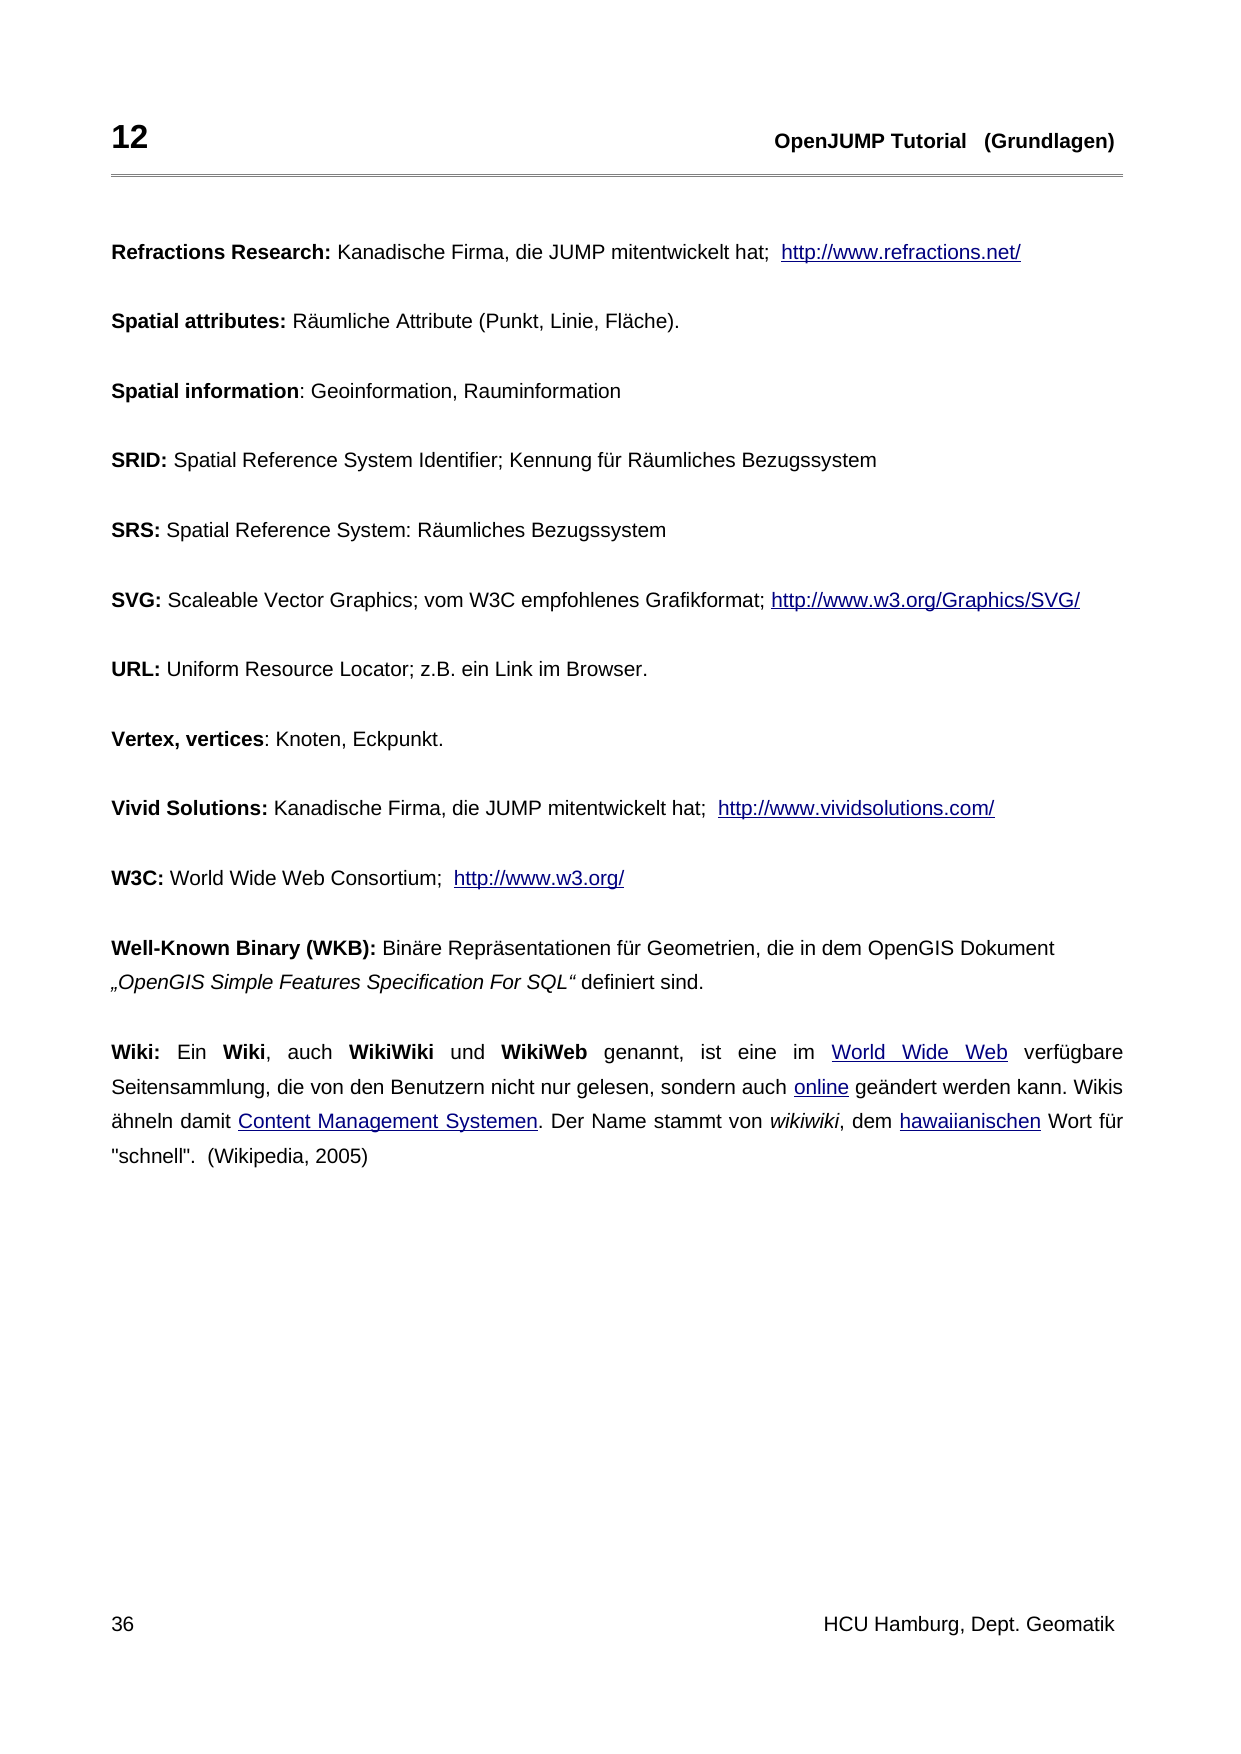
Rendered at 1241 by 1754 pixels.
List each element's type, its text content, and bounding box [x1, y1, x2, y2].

text SVG: Scaleable Vector Graphics; vom W3C empfohlenes Grafikformat; http://www.w3.org/Graphics/SVG/ [111, 588, 1123, 612]
text W3C: World Wide Web Consortium; http://www.w3.org/ [111, 867, 1123, 890]
text Vertex, vertices: Knoten, Eckpunkt. [111, 727, 1123, 751]
text Spatial attributes: Räumliche Attribute (Punkt, Linie, Fläche). [111, 310, 1123, 333]
text SRS: Spatial Reference System: Räumliches Bezugssystem [111, 519, 1123, 542]
text Spatial information: Geoinformation, Rauminformation [111, 379, 1123, 403]
text Well-Known Binary (WKB): Binäre Repräsentationen für Geometrien, die in dem OpenGIS Dokument „OpenGIS Simple Features Specification For SQL“ definiert sind. [111, 936, 1123, 994]
text Vivid Solutions: Kanadische Firma, die JUMP mitentwickelt hat; http://www.vividsolutions.com/ [111, 797, 1123, 820]
text Wiki: Ein Wiki, auch WikiWiki und WikiWeb genannt, ist eine im World Wide Web verfügbare Seitensammlung, die von den Benutzern nicht nur gelesen, sondern auch online geändert werden kann. Wikis ähneln damit Content Management Systemen. Der Name stammt von wikiwiki, dem hawaiianischen Wort für "schnell". (Wikipedia, 2005) [111, 1041, 1123, 1168]
text Refractions Research: Kanadische Firma, die JUMP mitentwickelt hat; http://www.refractions.net/ [111, 240, 1123, 264]
text URL: Uniform Resource Locator; z.B. ein Link im Browser. [111, 658, 1123, 681]
text SRID: Spatial Reference System Identifier; Kennung für Räumliches Bezugssystem [111, 449, 1123, 472]
